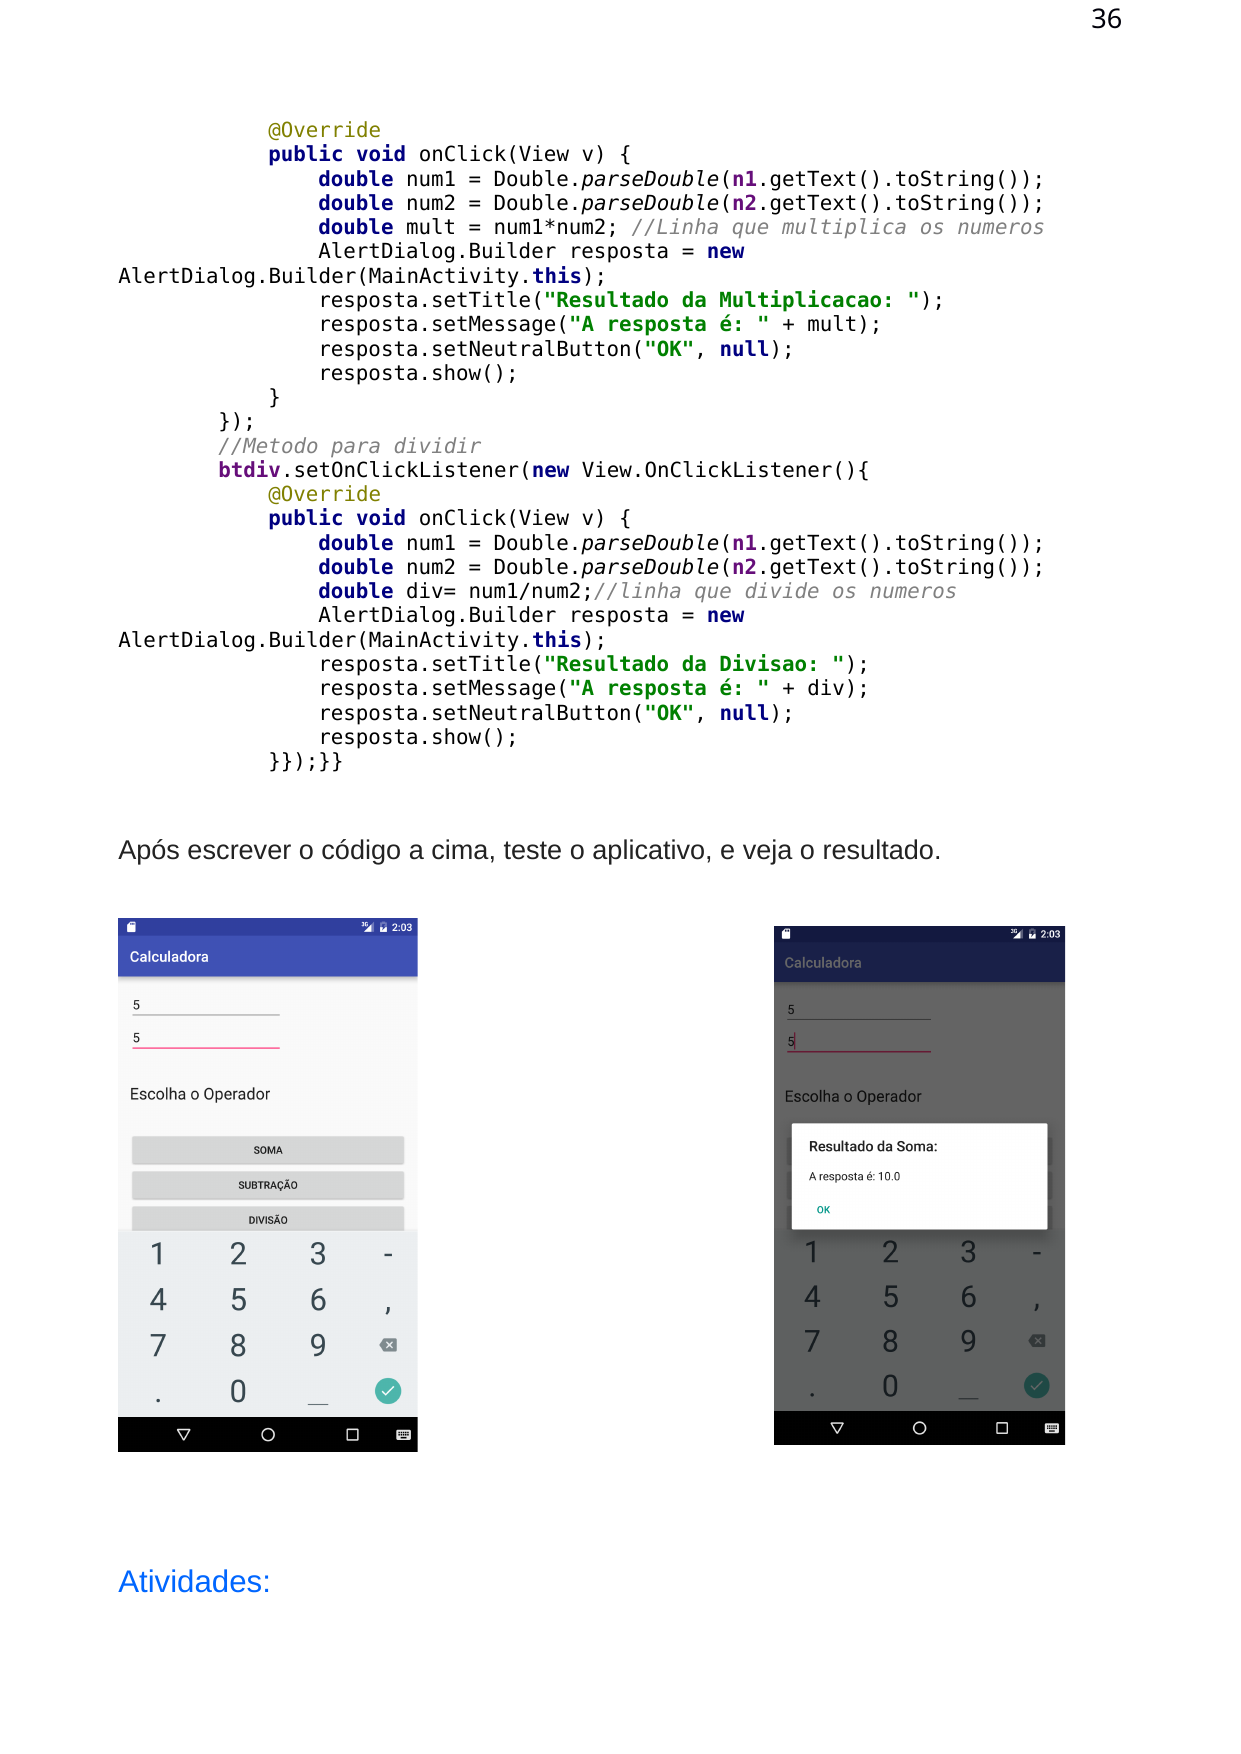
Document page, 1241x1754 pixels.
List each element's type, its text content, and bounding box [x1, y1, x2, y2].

text Após escrever o código a cima, teste o aplicativo, e veja o resultado. [118, 834, 1122, 865]
text double num2 = Double.parseDouble(n2.getText().toString()); [118, 191, 1122, 215]
text Atividades: [118, 1563, 1122, 1599]
text double num1 = Double.parseDouble(n1.getText().toString()); [118, 531, 1122, 555]
text double mult = num1*num2; //Linha que multiplica os numeros [118, 215, 1122, 239]
text //Metodo para dividir [118, 434, 1122, 458]
text resposta.setMessage("A resposta é: " + mult); [118, 312, 1122, 337]
text @Override [118, 118, 1122, 142]
text resposta.setNeutralButton("OK", null); [118, 701, 1122, 725]
text resposta.setMessage("A resposta é: " + div); [118, 676, 1122, 701]
text AlertDialog.Builder resposta = new AlertDialog.Builder(MainActivity.this); [118, 239, 1122, 288]
text resposta.setNeutralButton("OK", null); [118, 337, 1122, 361]
text resposta.setTitle("Resultado da Multiplicacao: "); [118, 288, 1122, 312]
picture [118, 918, 418, 1452]
text btdiv.setOnClickListener(new View.OnClickListener(){ [118, 458, 1122, 482]
text }); [118, 409, 1122, 434]
picture [774, 927, 1066, 1445]
text double num1 = Double.parseDouble(n1.getText().toString()); [118, 167, 1122, 191]
text @Override [118, 482, 1122, 506]
text double div= num1/num2;//linha que divide os numeros [118, 579, 1122, 603]
text }});}} [118, 749, 1122, 773]
text public void onClick(View v) { [118, 506, 1122, 531]
text resposta.show(); [118, 361, 1122, 385]
text AlertDialog.Builder resposta = new AlertDialog.Builder(MainActivity.this); [118, 603, 1122, 652]
text } [118, 385, 1122, 409]
text public void onClick(View v) { [118, 142, 1122, 167]
text resposta.setTitle("Resultado da Divisao: "); [118, 652, 1122, 676]
text double num2 = Double.parseDouble(n2.getText().toString()); [118, 555, 1122, 579]
text resposta.show(); [118, 725, 1122, 749]
